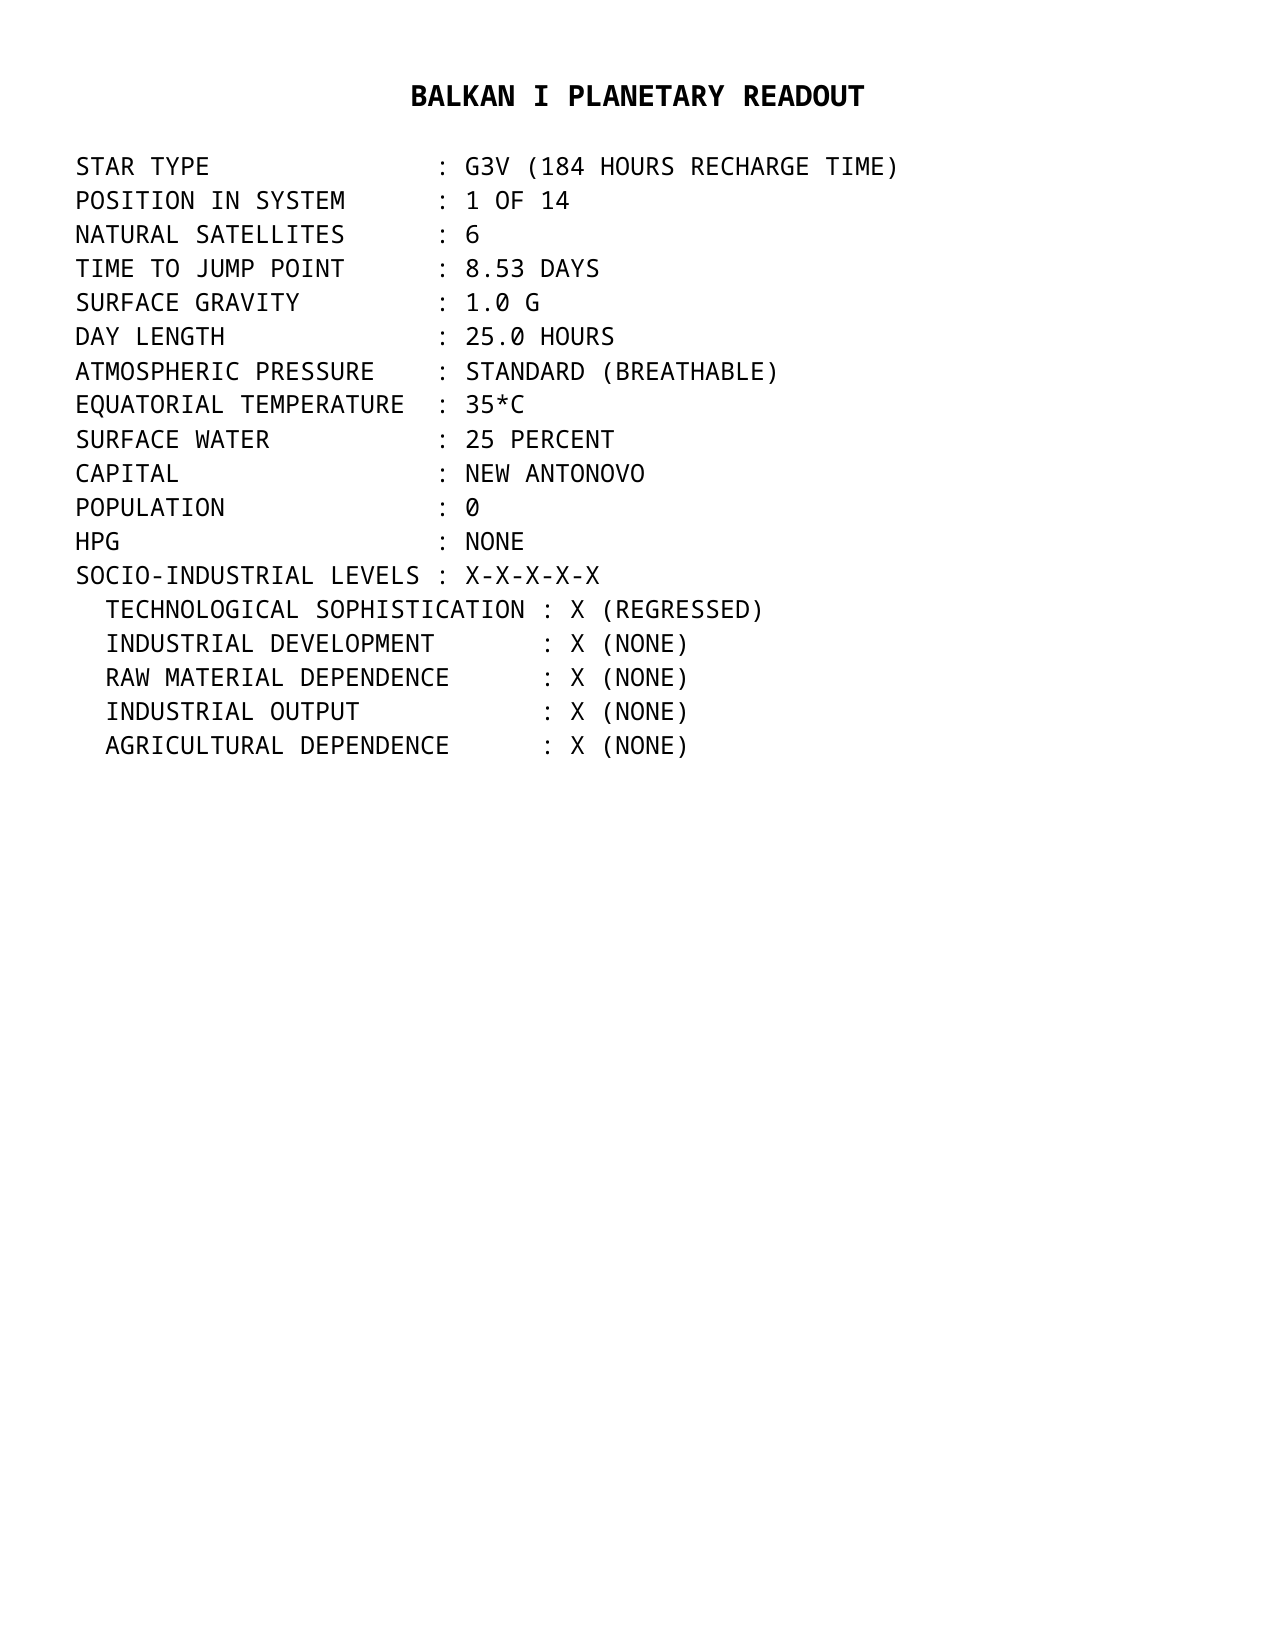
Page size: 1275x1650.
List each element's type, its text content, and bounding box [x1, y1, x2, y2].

text SURFACE WATER : 25 PERCENT [75, 421, 1200, 455]
subtitle BALKAN I PLANETARY READOUT [75, 75, 1200, 115]
text TECHNOLOGICAL SOPHISTICATION : X (REGRESSED) [75, 592, 1200, 626]
text ATMOSPHERIC PRESSURE : STANDARD (BREATHABLE) [75, 353, 1200, 387]
text CAPITAL : NEW ANTONOVO [75, 455, 1200, 489]
text EQUATORIAL TEMPERATURE : 35*C [75, 387, 1200, 421]
text HPG : NONE [75, 523, 1200, 557]
text INDUSTRIAL DEVELOPMENT : X (NONE) [75, 626, 1200, 660]
text SOCIO-INDUSTRIAL LEVELS : X-X-X-X-X [75, 557, 1200, 592]
text NATURAL SATELLITES : 6 [75, 217, 1200, 251]
text RAW MATERIAL DEPENDENCE : X (NONE) [75, 660, 1200, 694]
text TIME TO JUMP POINT : 8.53 DAYS [75, 251, 1200, 285]
text DAY LENGTH : 25.0 HOURS [75, 319, 1200, 353]
text INDUSTRIAL OUTPUT : X (NONE) [75, 694, 1200, 728]
text SURFACE GRAVITY : 1.0 G [75, 285, 1200, 319]
text AGRICULTURAL DEPENDENCE : X (NONE) [75, 728, 1200, 762]
text POPULATION : 0 [75, 489, 1200, 523]
text STAR TYPE : G3V (184 HOURS RECHARGE TIME) POSITION IN SYSTEM : 1 OF 14 [75, 149, 1200, 217]
